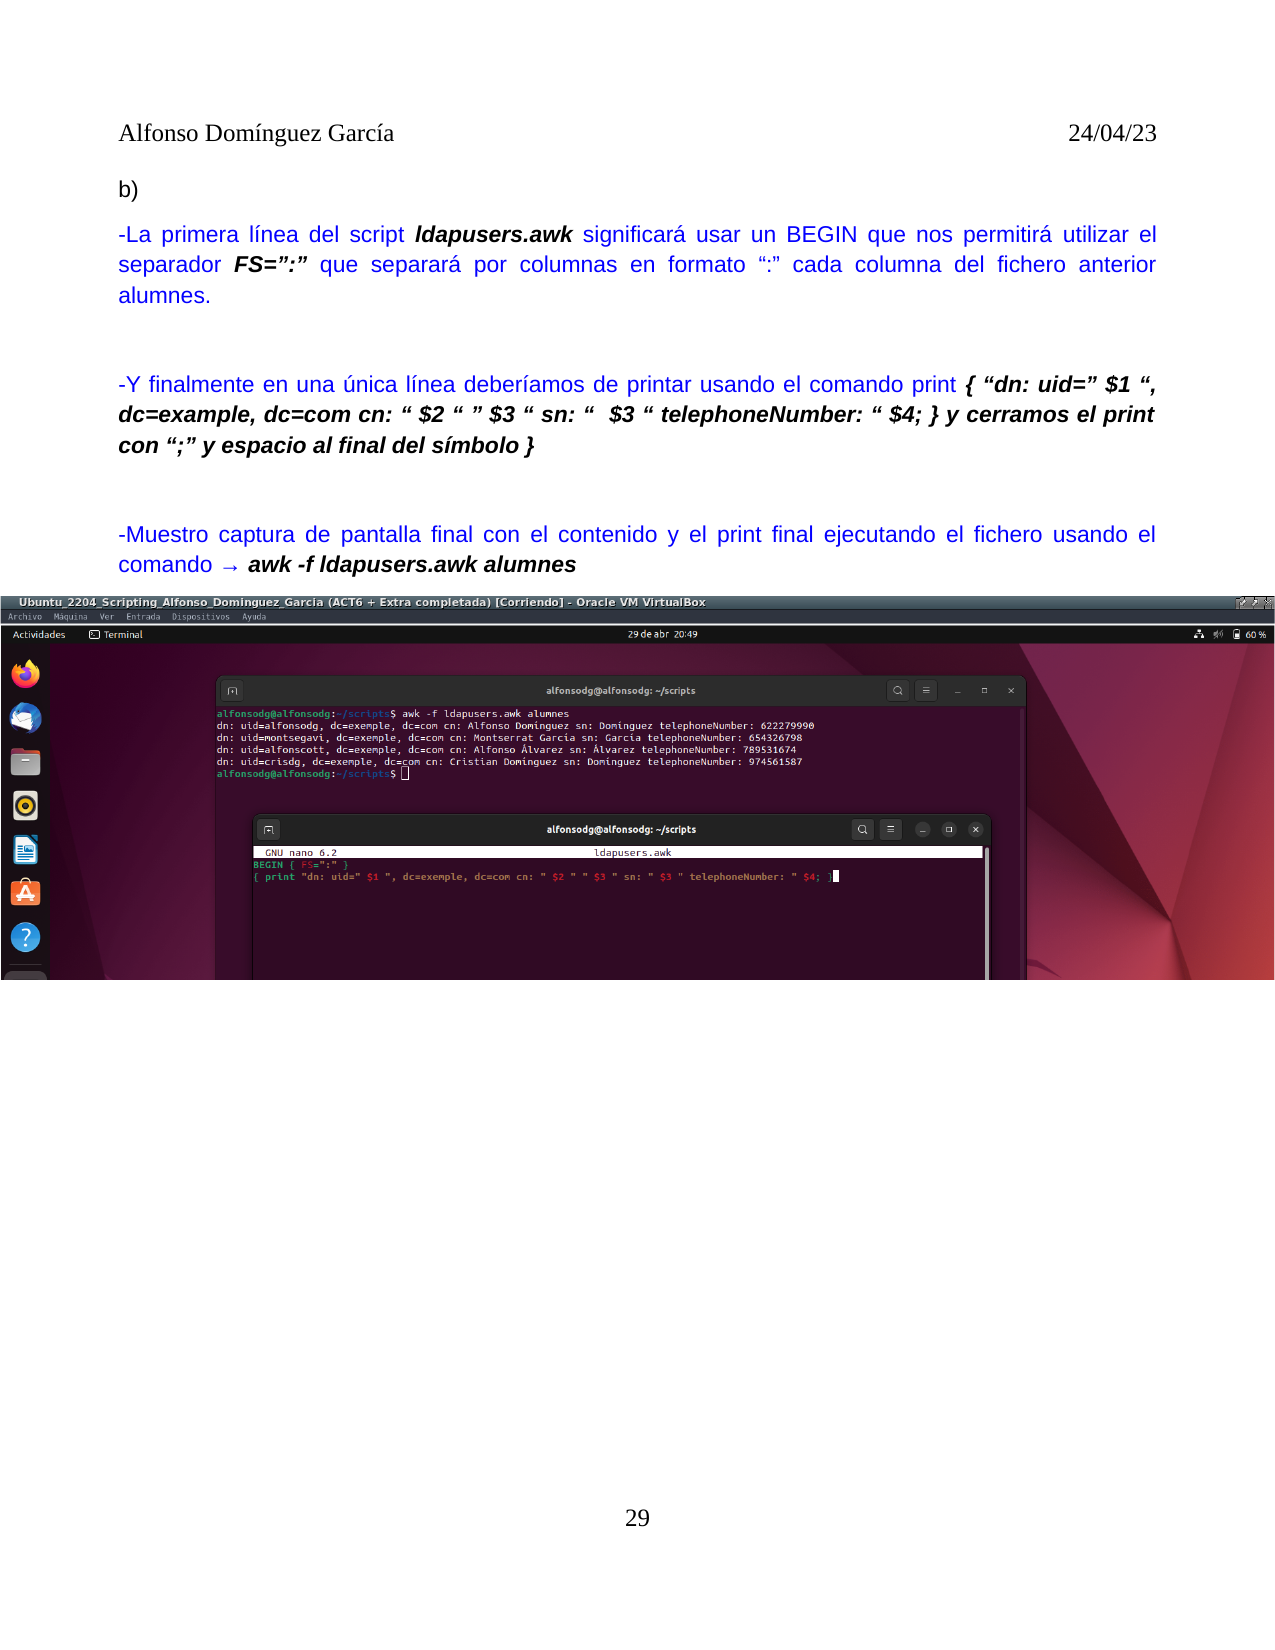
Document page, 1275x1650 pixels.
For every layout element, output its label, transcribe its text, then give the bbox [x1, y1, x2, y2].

text b) [118, 176, 1157, 203]
text -La primera línea del script ldapusers.awk significará usar un BEGIN que nos permitirá utilizar el separador FS=”:” que separará por columnas en formato “:” cada columna del fichero anterior alumnes. [118, 221, 1157, 308]
picture [0, 596, 1275, 980]
text -Y finalmente en una única línea deberíamos de printar usando el comando print { “dn: uid=” $1 “, dc=example, dc=com cn: “ $2 “ ” $3 “ sn: “ $3 “ telephoneNumber: “ $4; } y cerramos el print con “;” y espacio al final del símbolo } [118, 371, 1157, 458]
text -Muestro captura de pantalla final con el contenido y el print final ejecutando el fichero usando el comando → awk -f ldapusers.awk alumnes [118, 521, 1157, 578]
